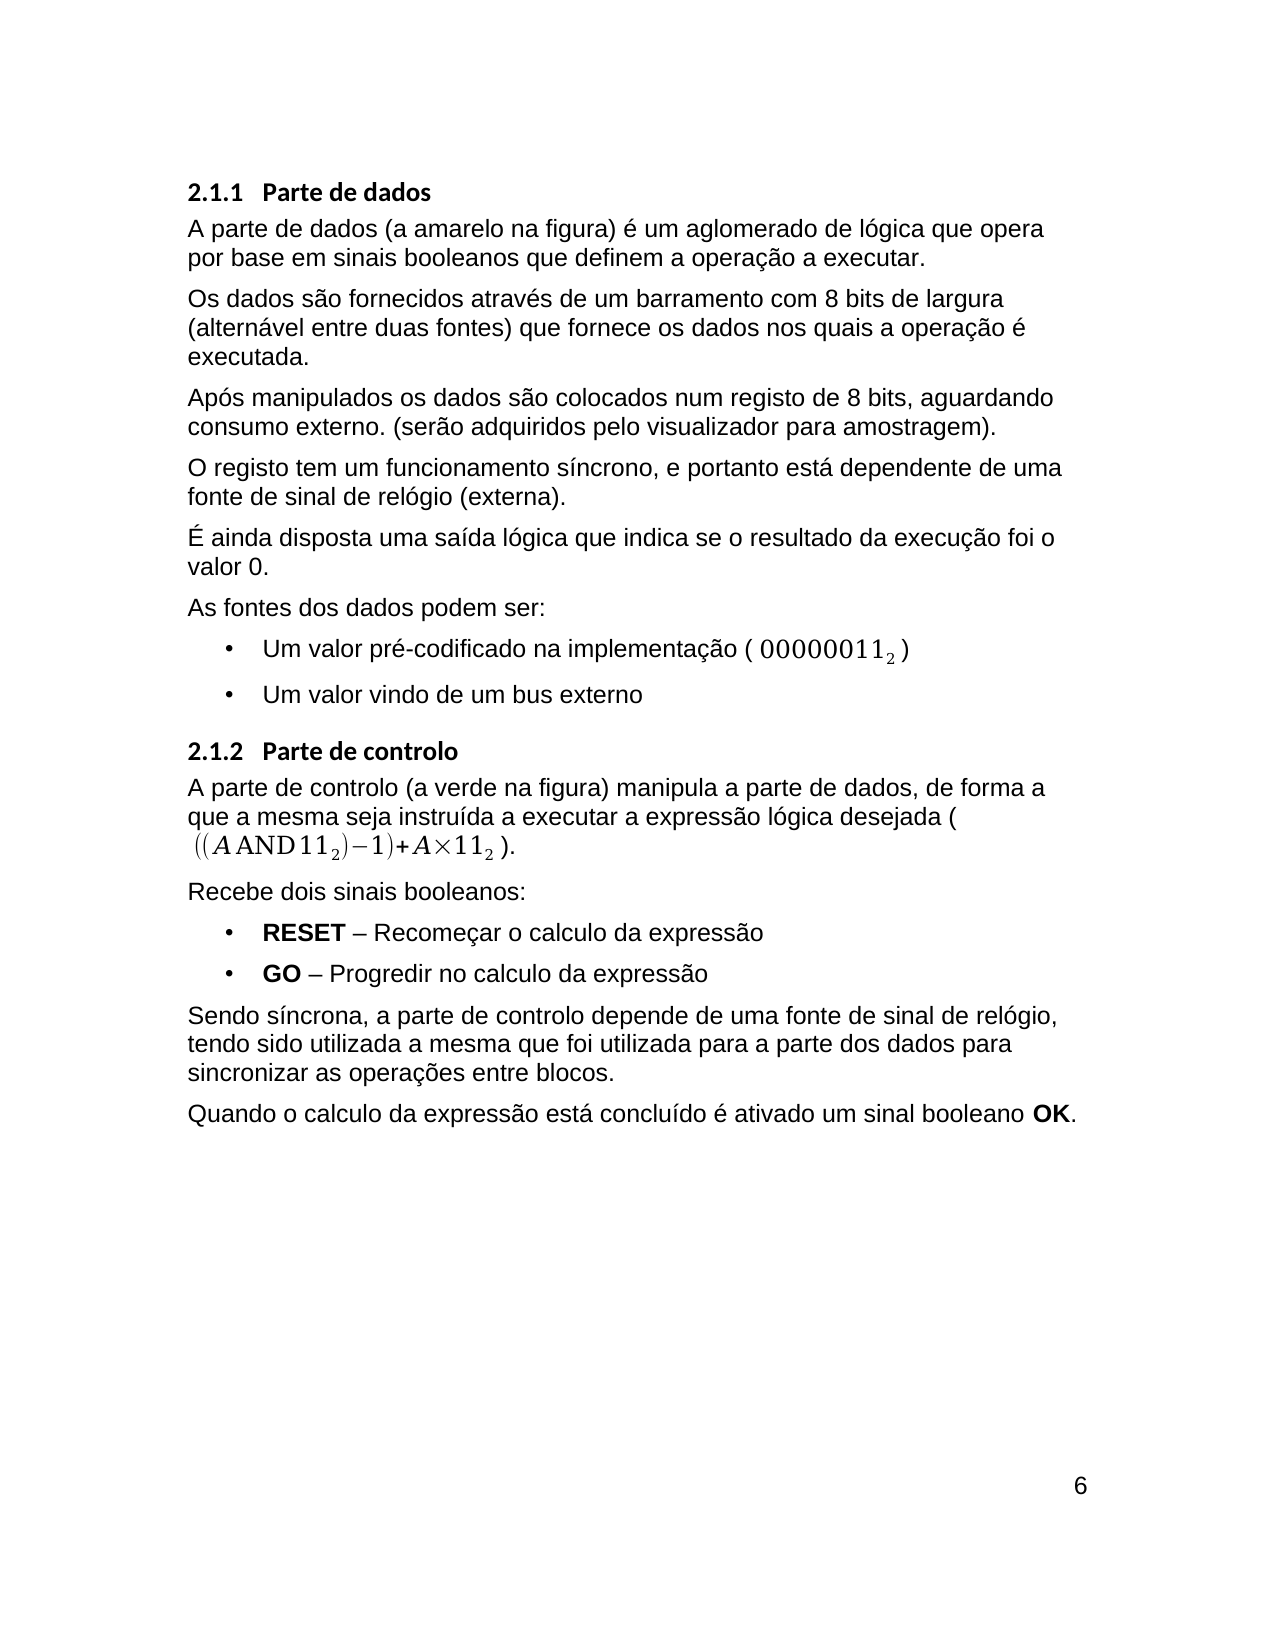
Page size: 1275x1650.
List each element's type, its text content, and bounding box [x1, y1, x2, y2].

text As fontes dos dados podem ser: [187, 593, 1087, 622]
subtitle Parte de dados [187, 175, 1087, 208]
text A parte de controlo (a verde na figura) manipula a parte de dados, de forma a que a mesma seja instruída a executar a expressão lógica desejada (). [187, 773, 1087, 864]
list Um valor vindo de um bus externo [225, 680, 1087, 709]
text Os dados são fornecidos através de um barramento com 8 bits de largura (alternável entre duas fontes) que fornece os dados nos quais a operação é executada. [187, 284, 1087, 371]
text É ainda disposta uma saída lógica que indica se o resultado da execução foi o valor 0. [187, 523, 1087, 581]
text Quando o calculo da expressão está concluído é ativado um sinal booleano OK. [187, 1099, 1087, 1128]
text Recebe dois sinais booleanos: [187, 877, 1087, 906]
list Um valor pré-codificado na implementação () [225, 634, 1087, 668]
text A parte de dados (a amarelo na figura) é um aglomerado de lógica que opera por base em sinais booleanos que definem a operação a executar. [187, 214, 1087, 272]
subtitle Parte de controlo [187, 734, 1087, 767]
text O registo tem um funcionamento síncrono, e portanto está dependente de uma fonte de sinal de relógio (externa). [187, 453, 1087, 511]
list GO – Progredir no calculo da expressão [225, 959, 1087, 988]
list RESET – Recomeçar o calculo da expressão [225, 918, 1087, 947]
text Sendo síncrona, a parte de controlo depende de uma fonte de sinal de relógio, tendo sido utilizada a mesma que foi utilizada para a parte dos dados para sincronizar as operações entre blocos. [187, 1001, 1087, 1087]
text Após manipulados os dados são colocados num registo de 8 bits, aguardando consumo externo. (serão adquiridos pelo visualizador para amostragem). [187, 383, 1087, 441]
